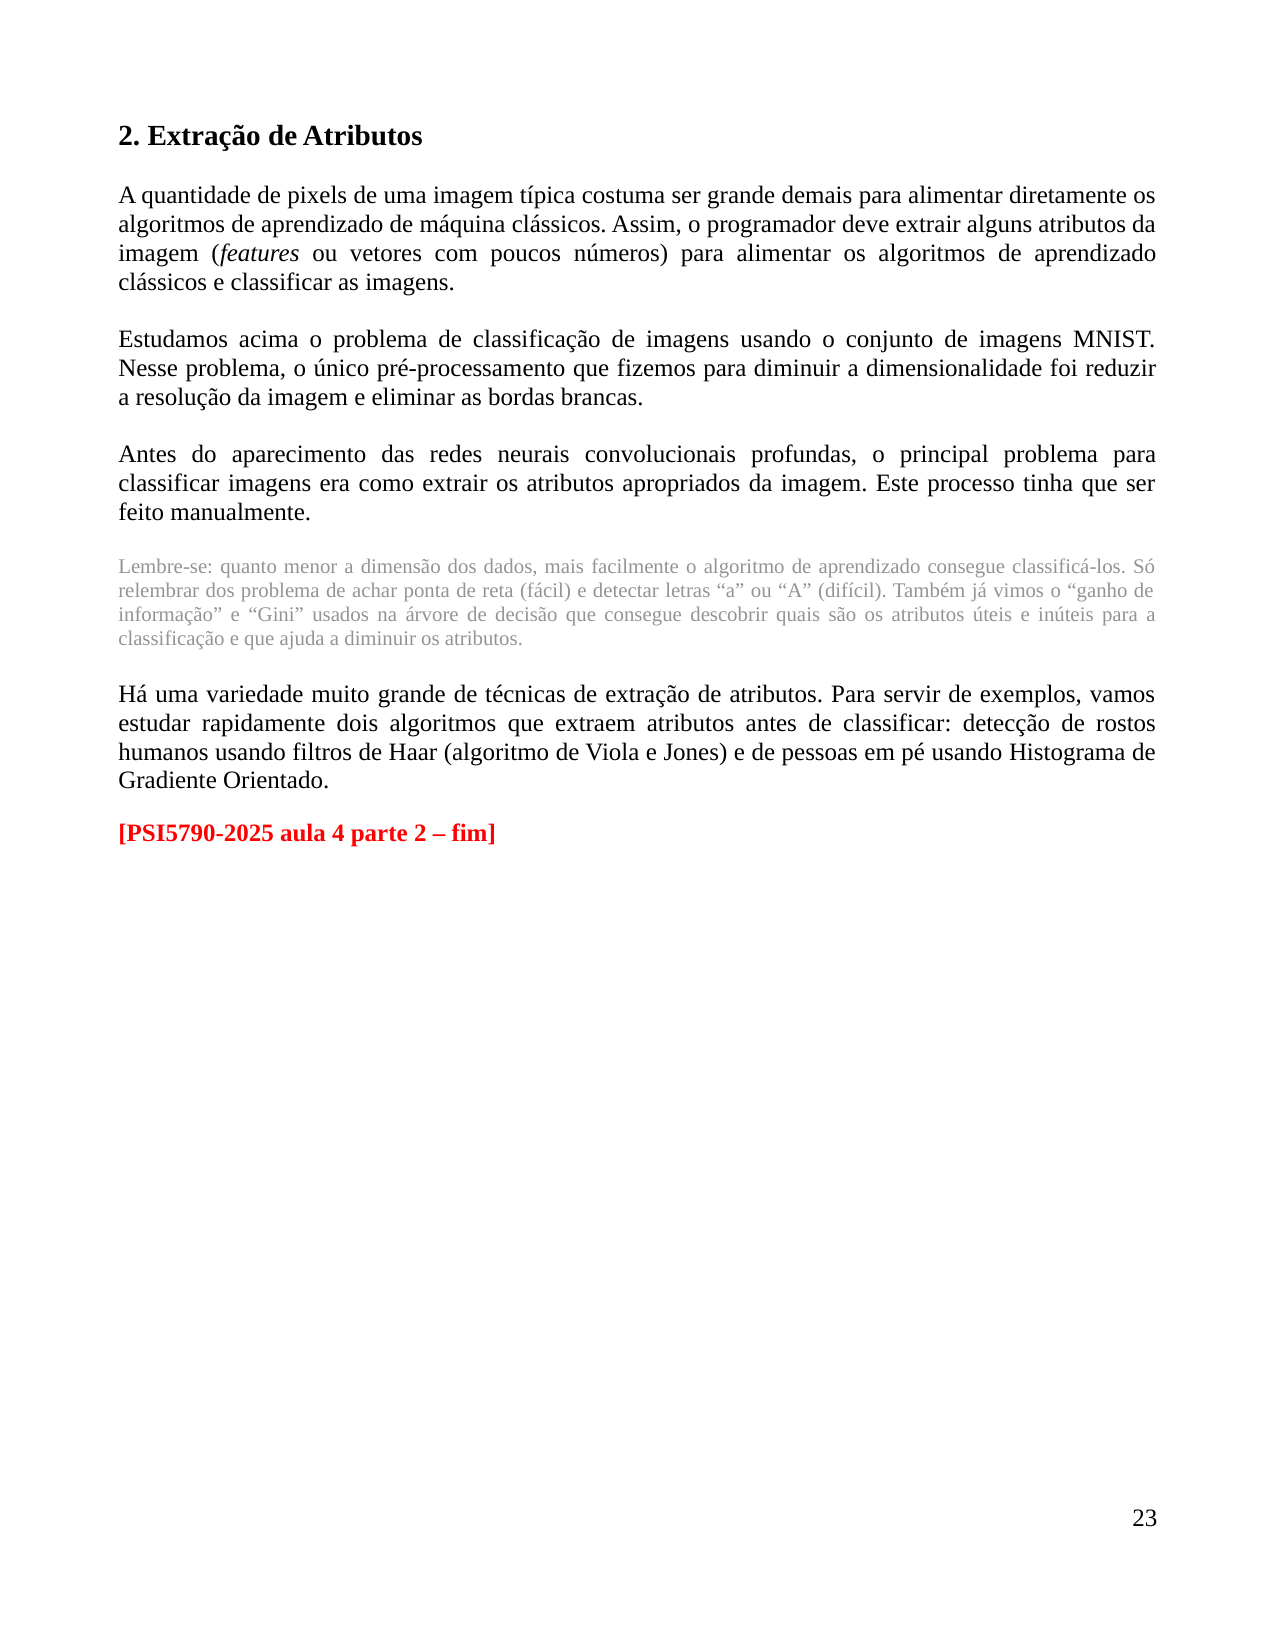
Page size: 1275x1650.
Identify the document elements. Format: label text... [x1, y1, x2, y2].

text Antes do aparecimento das redes neurais convolucionais profundas, o principal problema para classificar imagens era como extrair os atributos apropriados da imagem. Este processo tinha que ser feito manualmente. [118, 439, 1157, 525]
text A quantidade de pixels de uma imagem típica costuma ser grande demais para alimentar diretamente os algoritmos de aprendizado de máquina clássicos. Assim, o programador deve extrair alguns atributos da imagem (features ou vetores com poucos números) para alimentar os algoritmos de aprendizado clássicos e classificar as imagens. [118, 180, 1157, 295]
text 2. Extração de Atributos [118, 118, 1157, 152]
text Há uma variedade muito grande de técnicas de extração de atributos. Para servir de exemplos, vamos estudar rapidamente dois algoritmos que extraem atributos antes de classificar: detecção de rostos humanos usando filtros de Haar (algoritmo de Viola e Jones) e de pessoas em pé usando Histograma de Gradiente Orientado. [118, 679, 1157, 794]
text Lembre-se: quanto menor a dimensão dos dados, mais facilmente o algoritmo de aprendizado consegue classificá-los. Só relembrar dos problema de achar ponta de reta (fácil) e detectar letras “a” ou “A” (difícil). Também já vimos o “ganho de informação” e “Gini” usados na árvore de decisão que consegue descobrir quais são os atributos úteis e inúteis para a classificação e que ajuda a diminuir os atributos. [118, 554, 1157, 650]
text [PSI5790-2025 aula 4 parte 2 – fim] [118, 818, 1157, 847]
text Estudamos acima o problema de classificação de imagens usando o conjunto de imagens MNIST. Nesse problema, o único pré-processamento que fizemos para diminuir a dimensionalidade foi reduzir a resolução da imagem e eliminar as bordas brancas. [118, 324, 1157, 410]
